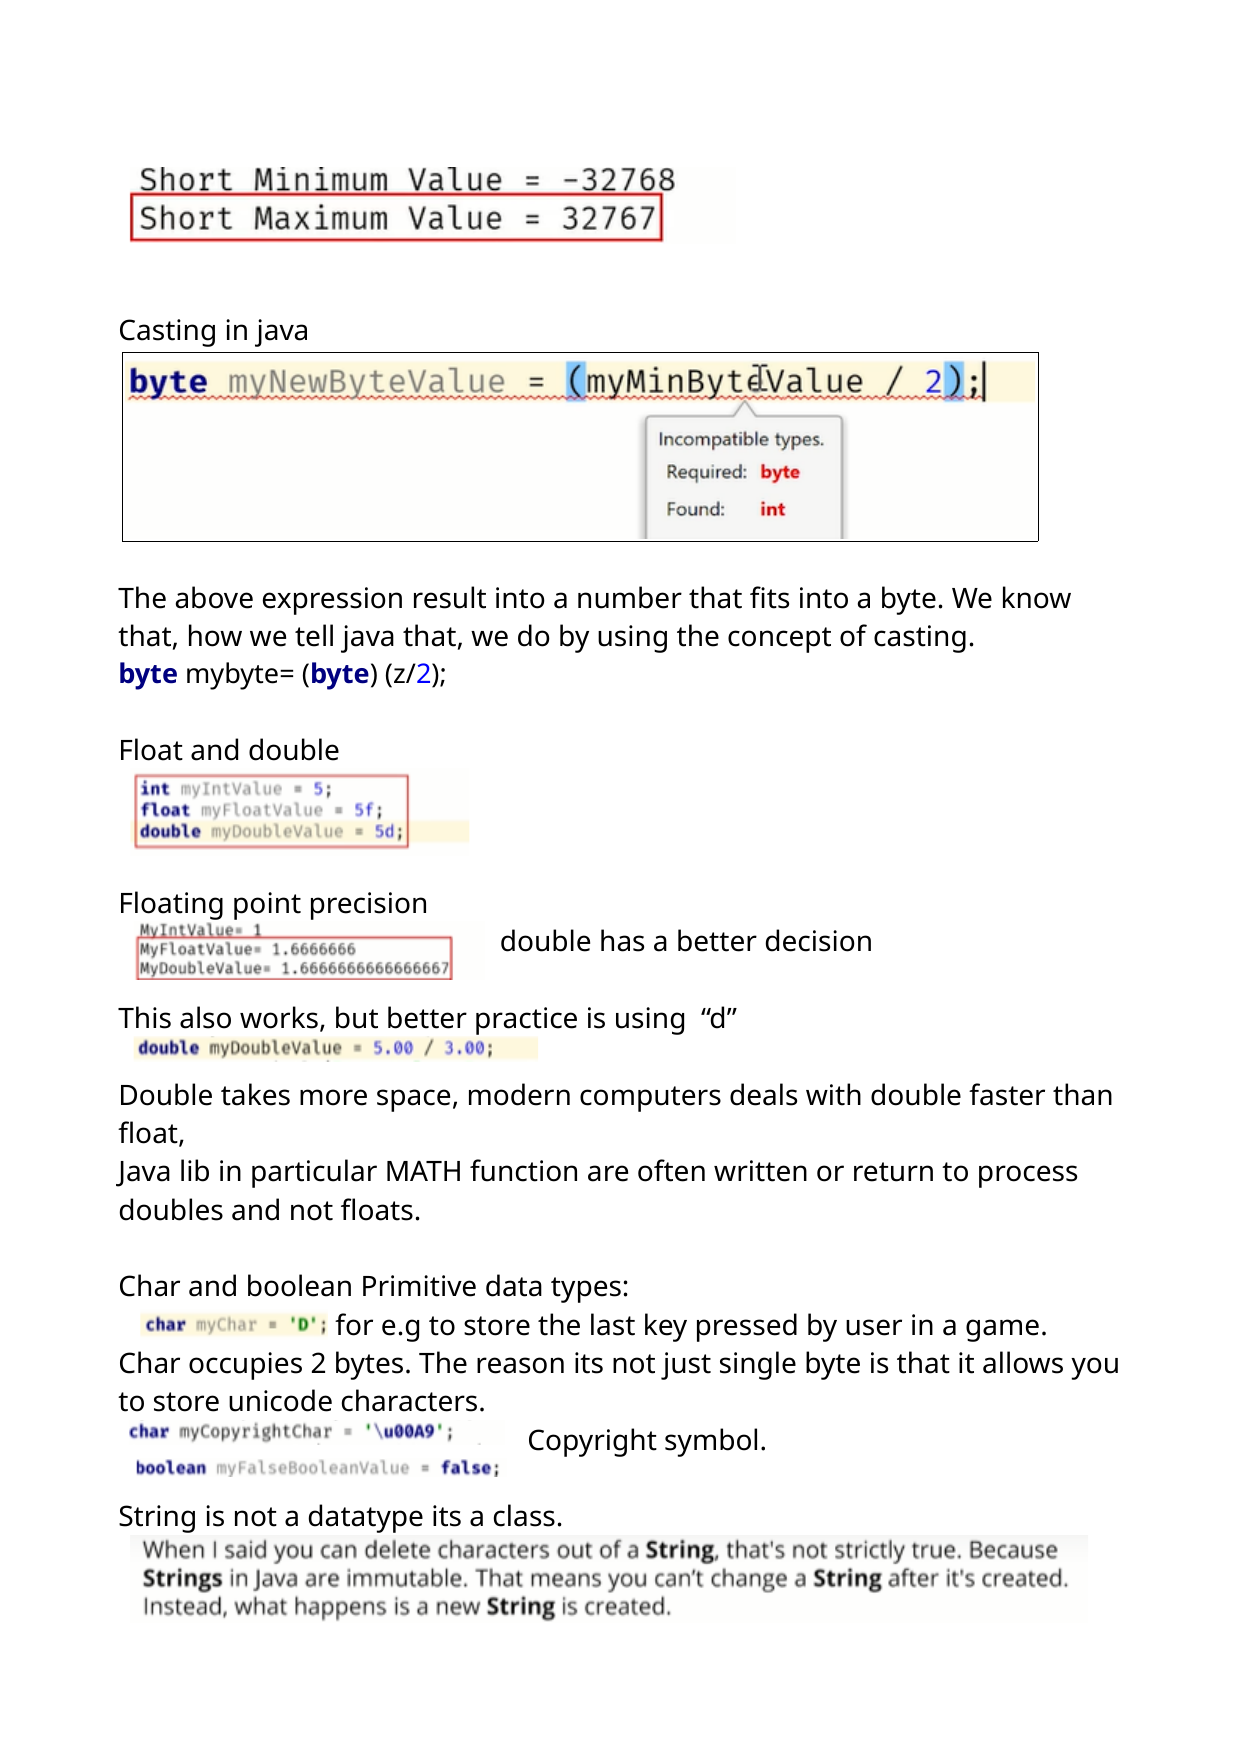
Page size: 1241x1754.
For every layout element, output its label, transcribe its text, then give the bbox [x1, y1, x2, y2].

picture [133, 921, 485, 980]
text Java lib in particular MATH function are often written or return to process doubles and not floats. [118, 1152, 1122, 1228]
picture [129, 167, 736, 244]
picture [128, 1420, 506, 1445]
text Char occupies 2 bytes. The reason its not just single byte is that it allows you to store unicode characters. [118, 1343, 1122, 1420]
text Floating point precision [118, 883, 1122, 922]
text double has a better decision [485, 922, 1122, 960]
text for e.g to store the last key pressed by user in a game. [118, 1305, 1122, 1343]
picture [140, 1309, 328, 1340]
picture [125, 355, 1035, 539]
text [118, 922, 133, 960]
text Casting in java [118, 310, 1122, 348]
picture [130, 768, 470, 856]
text Double takes more space, modern computers deals with double faster than float, [118, 1075, 1122, 1152]
text Char and boolean Primitive data types: [118, 1267, 1122, 1305]
text The above expression result into a number that fits into a byte. We know that, how we tell java that, we do by using the concept of casting. [118, 578, 1122, 655]
picture [133, 1036, 539, 1062]
text Copyright symbol. [118, 1420, 1122, 1458]
text This also works, but better practice is using “d” [118, 998, 1122, 1037]
text String is not a datatype its a class. [118, 1497, 1122, 1535]
text Float and double [118, 730, 1122, 768]
text byte mybyte= (byte) (z/2); [118, 655, 1122, 730]
picture [136, 1458, 507, 1477]
picture [130, 1535, 1089, 1623]
